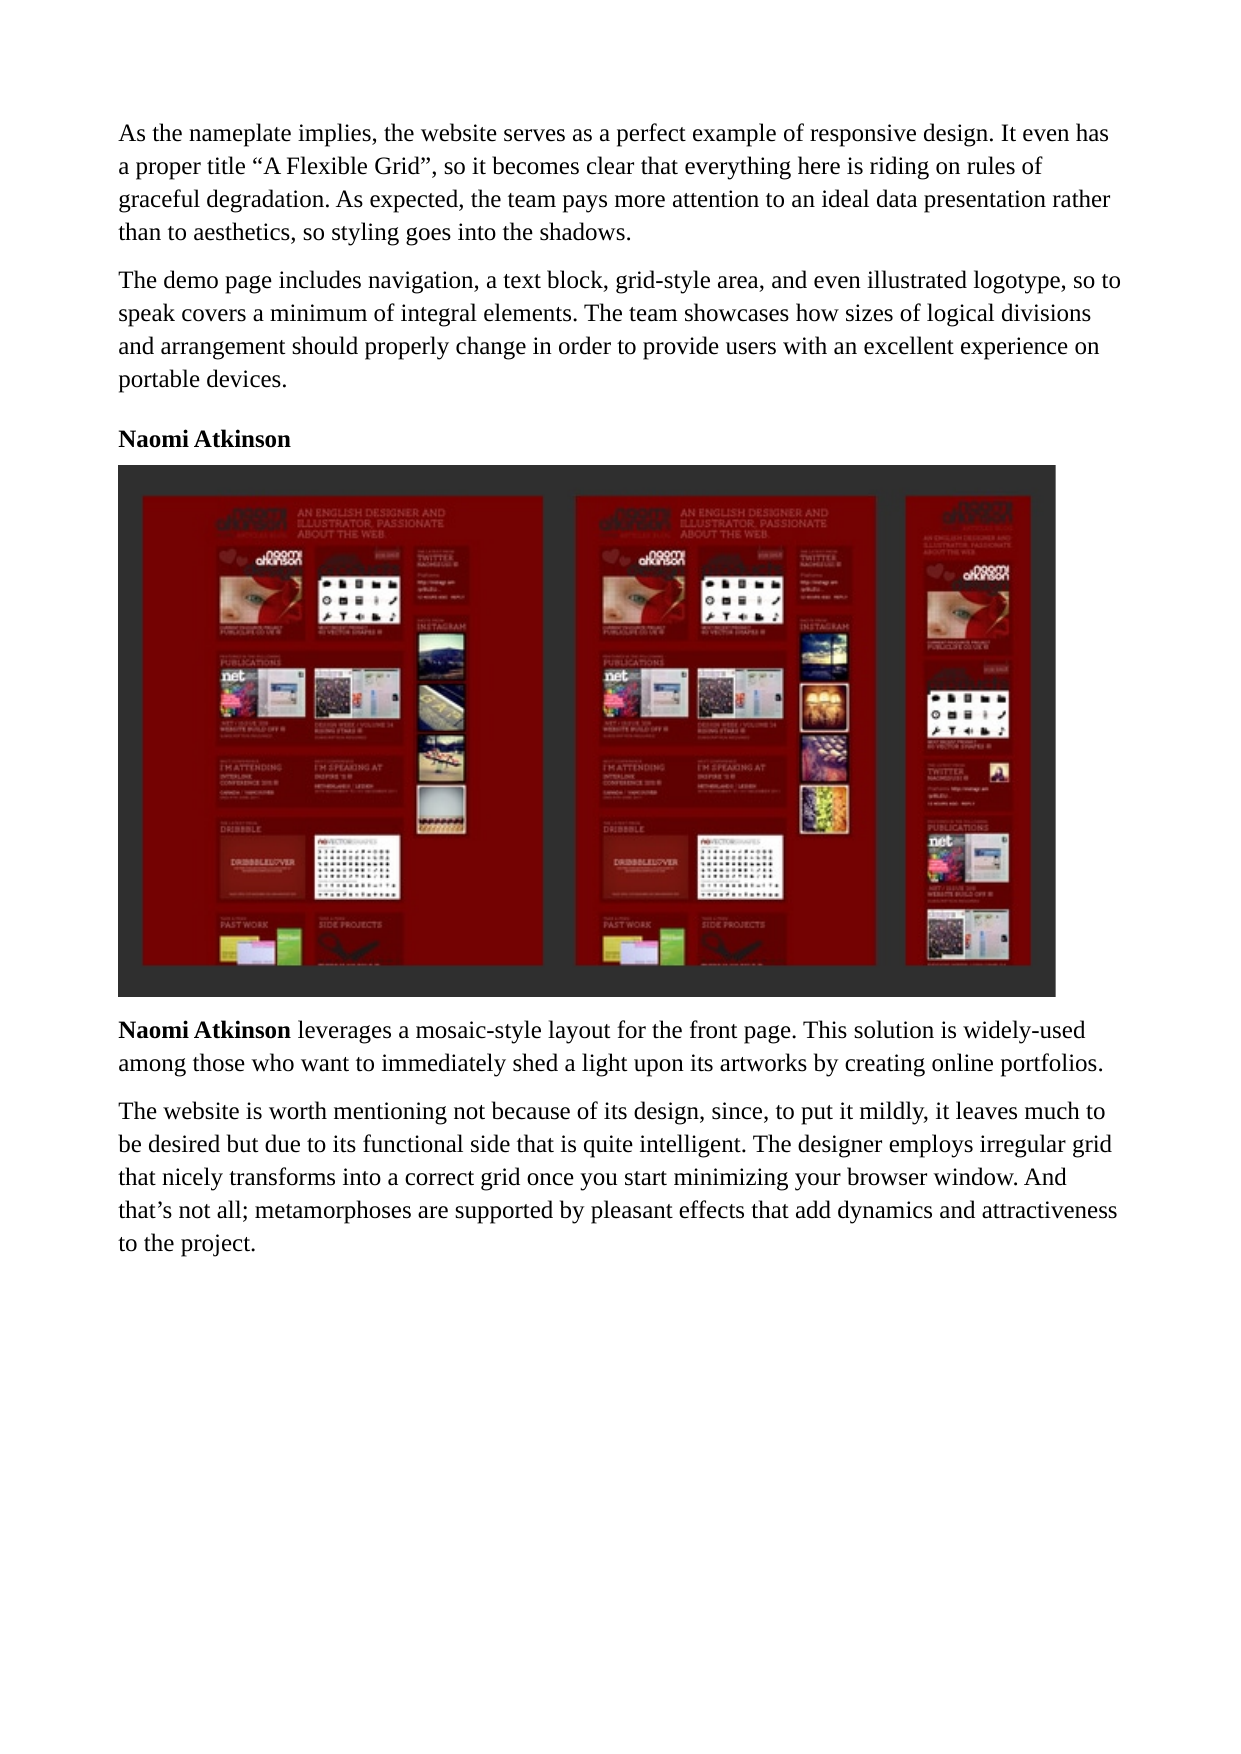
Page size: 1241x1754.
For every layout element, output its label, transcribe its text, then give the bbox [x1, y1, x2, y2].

text As the nameplate implies, the website serves as a perfect example of responsive design. It even has a proper title “A Flexible Grid”, so it becomes clear that everything here is riding on rules of graceful degradation. As expected, the team pays more attention to an ideal data presentation rather than to aesthetics, so styling goes into the shadows. [118, 118, 1122, 246]
text Naomi Atkinson leverages a mosaic-style layout for the front page. This solution is widely-used among those who want to immediately shed a light upon its artworks by creating online portfolios. [118, 1015, 1122, 1077]
picture [118, 465, 1056, 997]
subtitle Naomi Atkinson [118, 424, 1122, 453]
text The website is worth mentioning not because of its design, since, to put it mildly, it leaves much to be desired but due to its functional side that is quite intelligent. The designer employs irregular grid that nicely transforms into a correct grid once you start minimizing your browser window. And that’s not all; metamorphoses are supported by pleasant effects that add dynamics and attractiveness to the project. [118, 1096, 1122, 1257]
text The demo page includes navigation, a text block, grid-style area, and even illustrated logotype, so to speak covers a minimum of integral elements. The team showcases how sizes of logical divisions and arrangement should properly change in order to provide users with an excellent experience on portable devices. [118, 265, 1122, 393]
